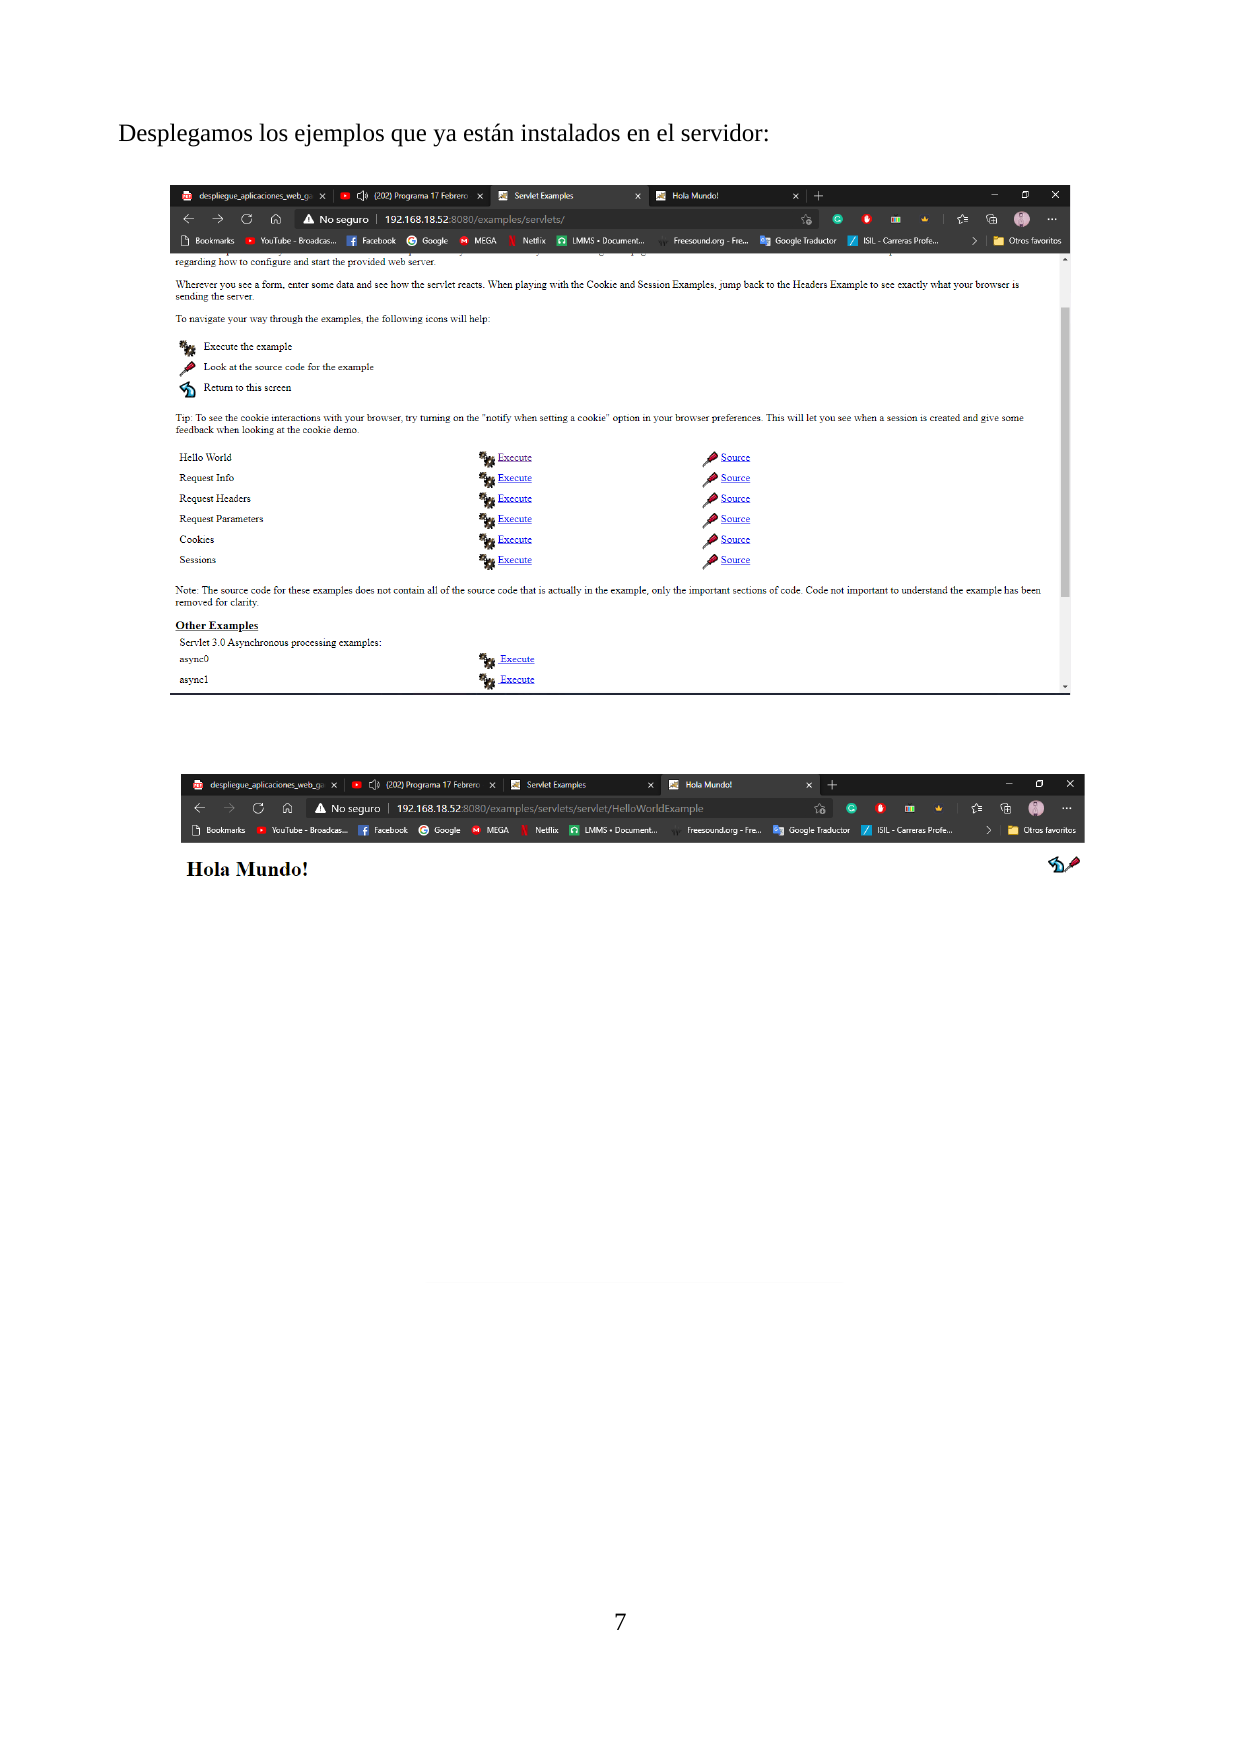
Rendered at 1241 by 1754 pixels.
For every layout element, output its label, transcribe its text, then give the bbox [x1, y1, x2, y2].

text Desplegamos los ejemplos que ya están instalados en el servidor: [118, 118, 1122, 147]
picture [170, 185, 1071, 695]
picture [181, 774, 1085, 1283]
